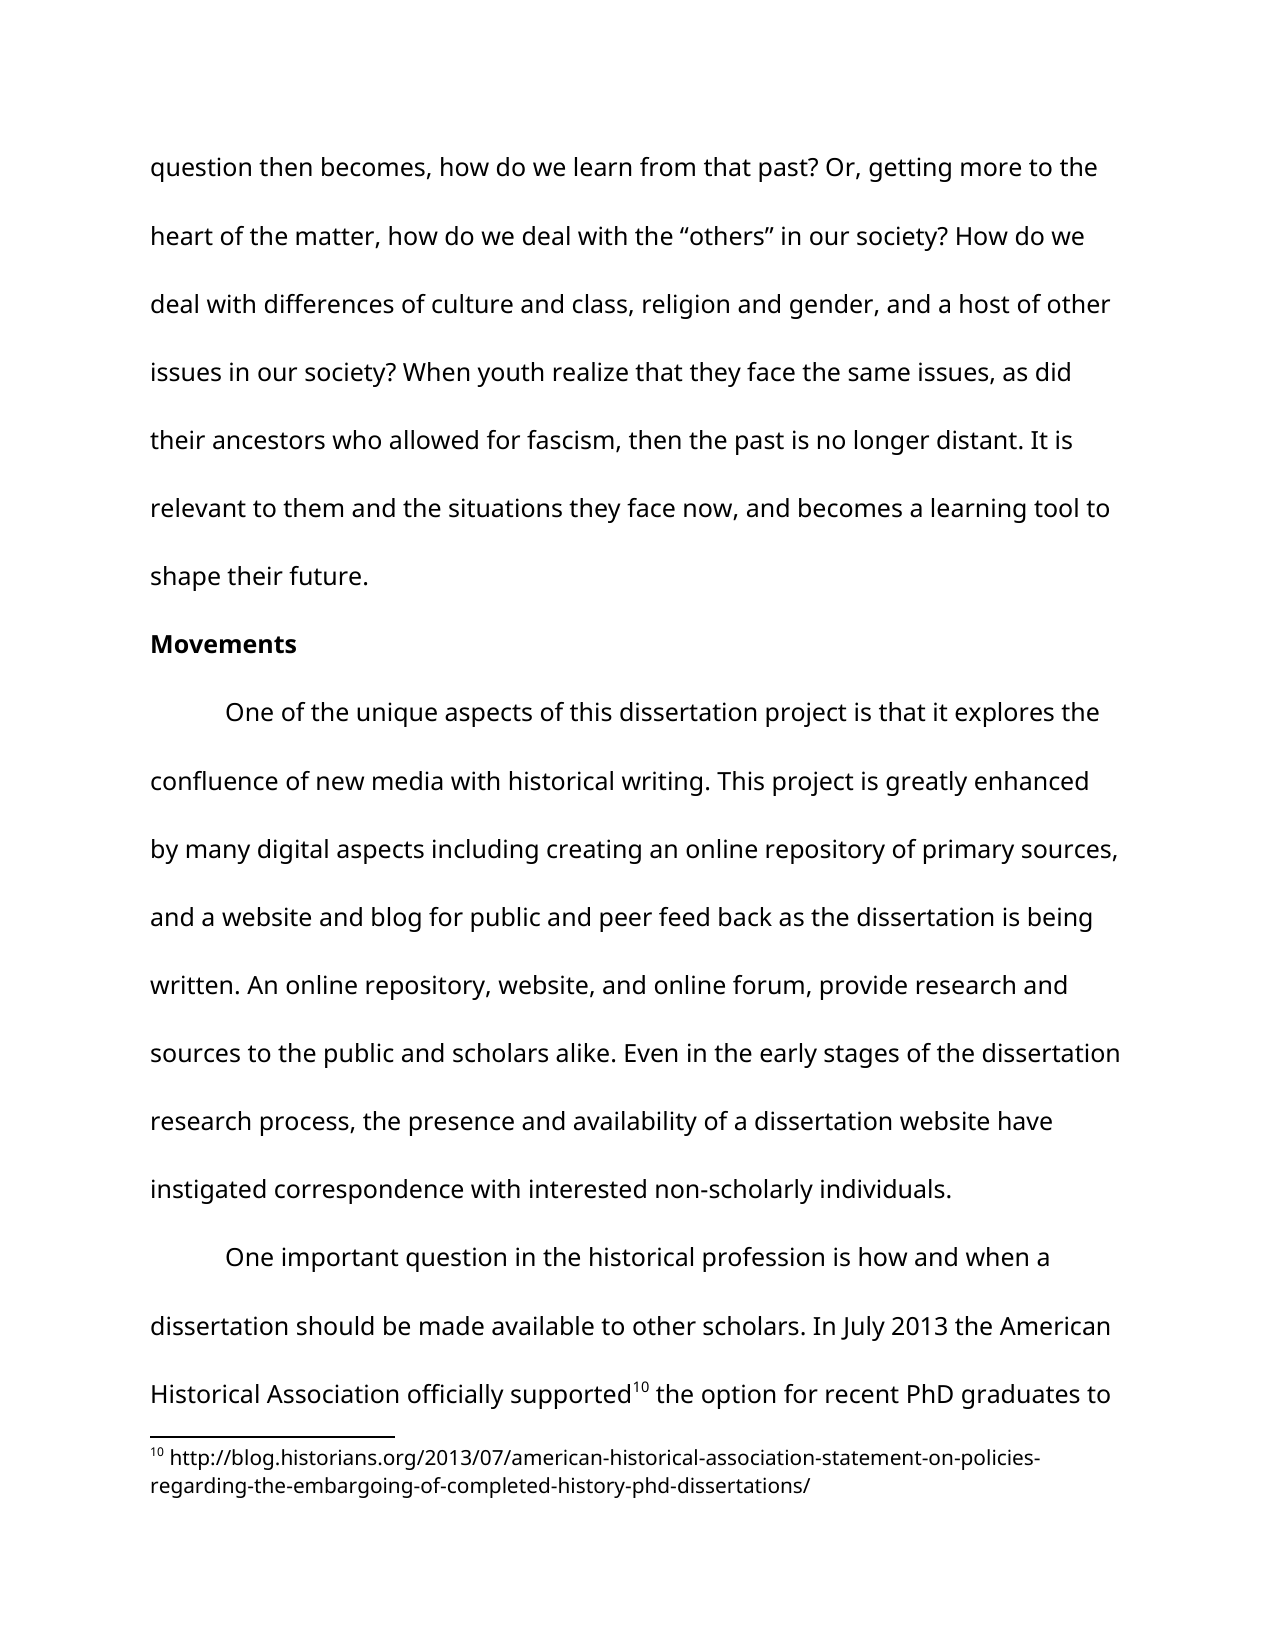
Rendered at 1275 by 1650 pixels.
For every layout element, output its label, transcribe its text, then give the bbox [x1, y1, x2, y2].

text One important question in the historical profession is how and when a dissertation should be made available to other scholars. In July 2013 the American Historical Association officially supported the option for recent PhD graduates to [150, 1240, 1125, 1410]
text http://blog.historians.org/2013/07/american-historical-association-statement-on-policies-regarding-the-embargoing-of-completed-history-phd-dissertations/ [150, 1443, 1125, 1500]
text Movements [150, 627, 1125, 661]
text One of the unique aspects of this dissertation project is that it explores the confluence of new media with historical writing. This project is greatly enhanced by many digital aspects including creating an online repository of primary sources, and a website and blog for public and peer feed back as the dissertation is being written. An online repository, website, and online forum, provide research and sources to the public and scholars alike. Even in the early stages of the dissertation research process, the presence and availability of a dissertation website have instigated correspondence with interested non-scholarly individuals. [150, 695, 1125, 1206]
text question then becomes, how do we learn from that past? Or, getting more to the heart of the matter, how do we deal with the “others” in our society? How do we deal with differences of culture and class, religion and gender, and a host of other issues in our society? When youth realize that they face the same issues, as did their ancestors who allowed for fascism, then the past is no longer distant. It is relevant to them and the situations they face now, and becomes a learning tool to shape their future. [150, 150, 1125, 593]
